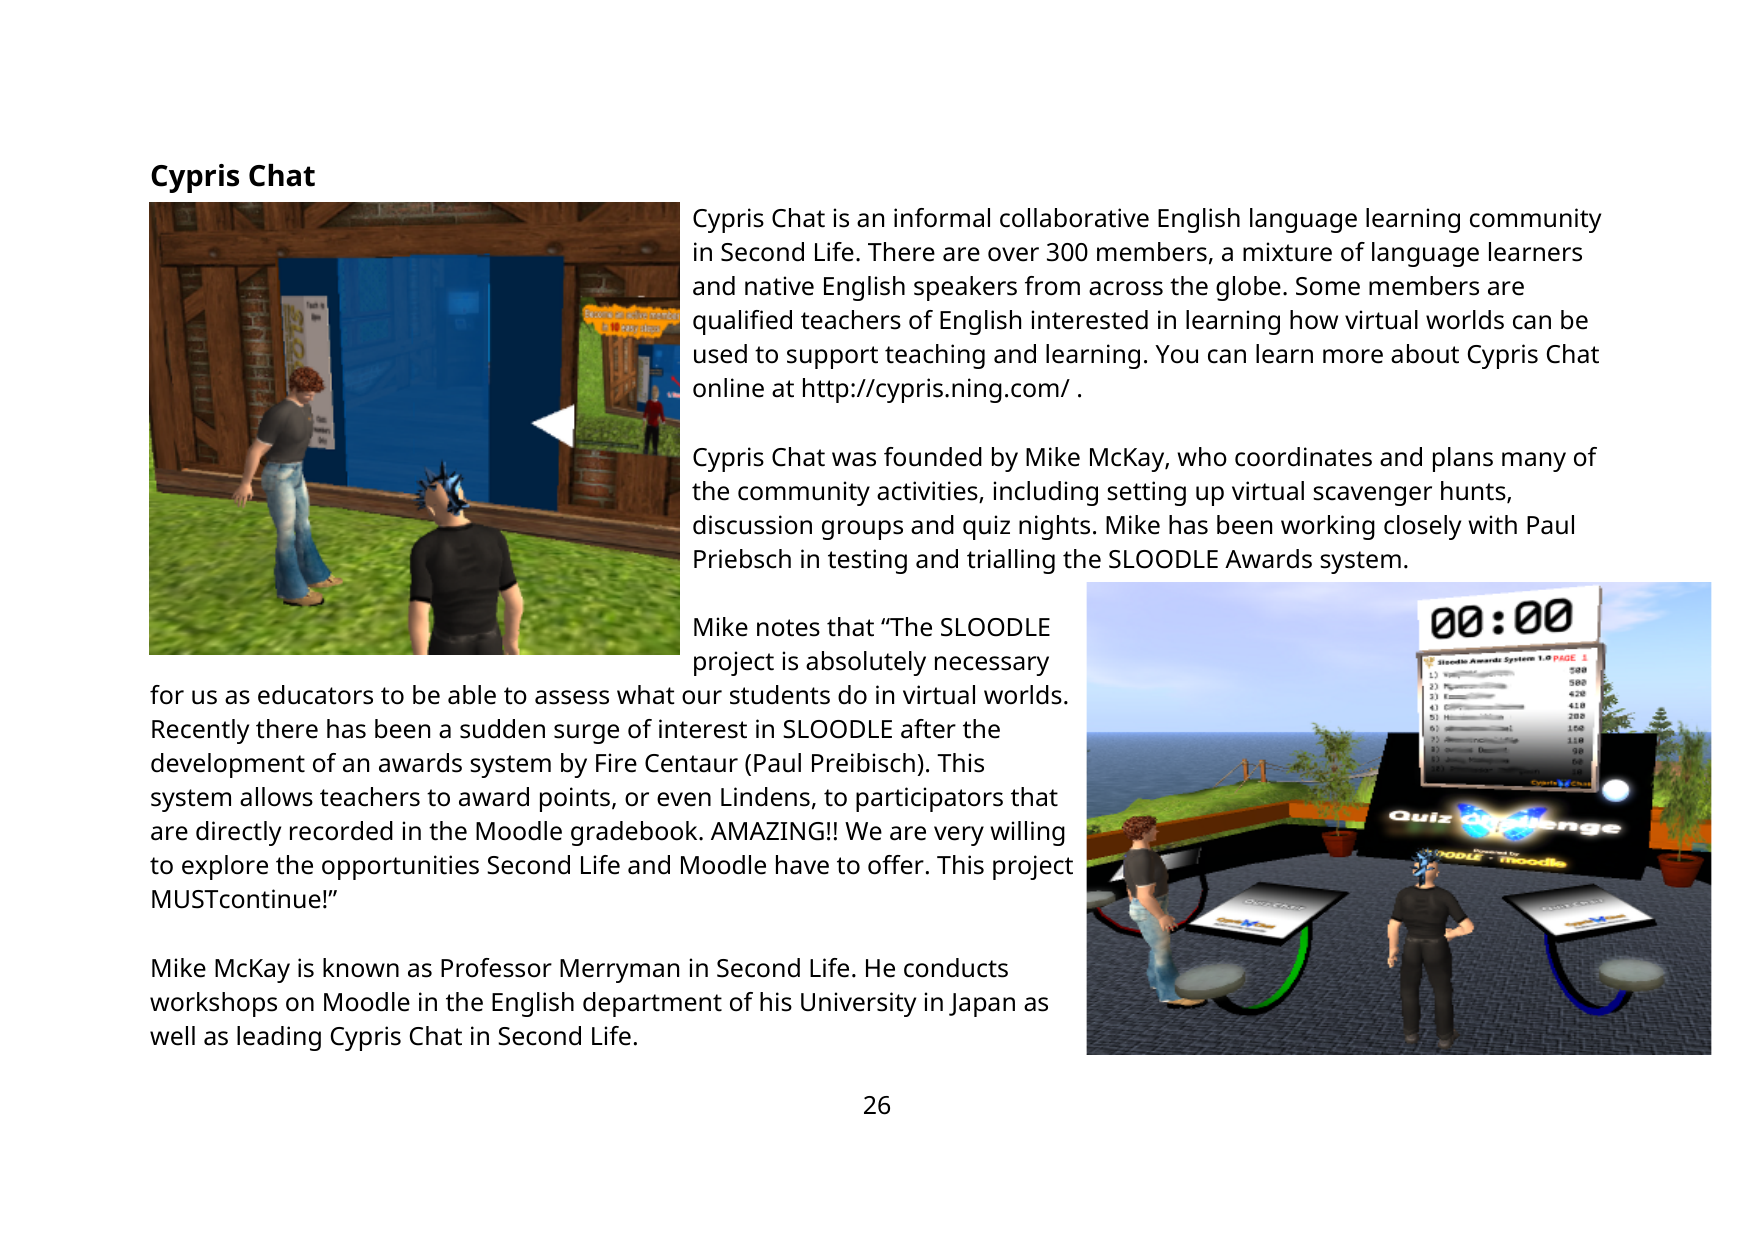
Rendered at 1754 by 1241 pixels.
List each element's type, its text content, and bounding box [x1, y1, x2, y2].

picture [1086, 582, 1712, 1055]
text Mike notes that “The SLOODLE project is absolutely necessary for us as educators to be able to assess what our students do in virtual worlds. Recently there has been a sudden surge of interest in SLOODLE after the development of an awards system by Fire Centaur (Paul Preibisch). This system allows teachers to award points, or even Lindens, to participators that are directly recorded in the Moodle gradebook. AMAZING!! We are very willing to explore the opportunities Second Life and Moodle have to offer. This project MUSTcontinue!” Mike McKay is known as Professor Merryman in Second Life. He conducts workshops on Moodle in the English department of his University in Japan as well as leading Cypris Chat in Second Life. [150, 609, 1086, 1052]
picture [149, 202, 680, 655]
text Cypris Chat is an informal collaborative English language learning community in Second Life. There are over 300 members, a mixture of language learners and native English speakers from across the globe. Some members are qualified teachers of English interested in learning how virtual worlds can be used to support teaching and learning. You can learn more about Cypris Chat online at http://cypris.ning.com/ . [150, 201, 1604, 405]
subtitle Cypris Chat [150, 155, 1604, 194]
text Cypris Chat was founded by Mike McKay, who coordinates and plans many of the community activities, including setting up virtual scavenger hunts, discussion groups and quiz nights. Mike has been working closely with Paul Priebsch in testing and trialling the SLOODLE Awards system. [680, 439, 1604, 576]
